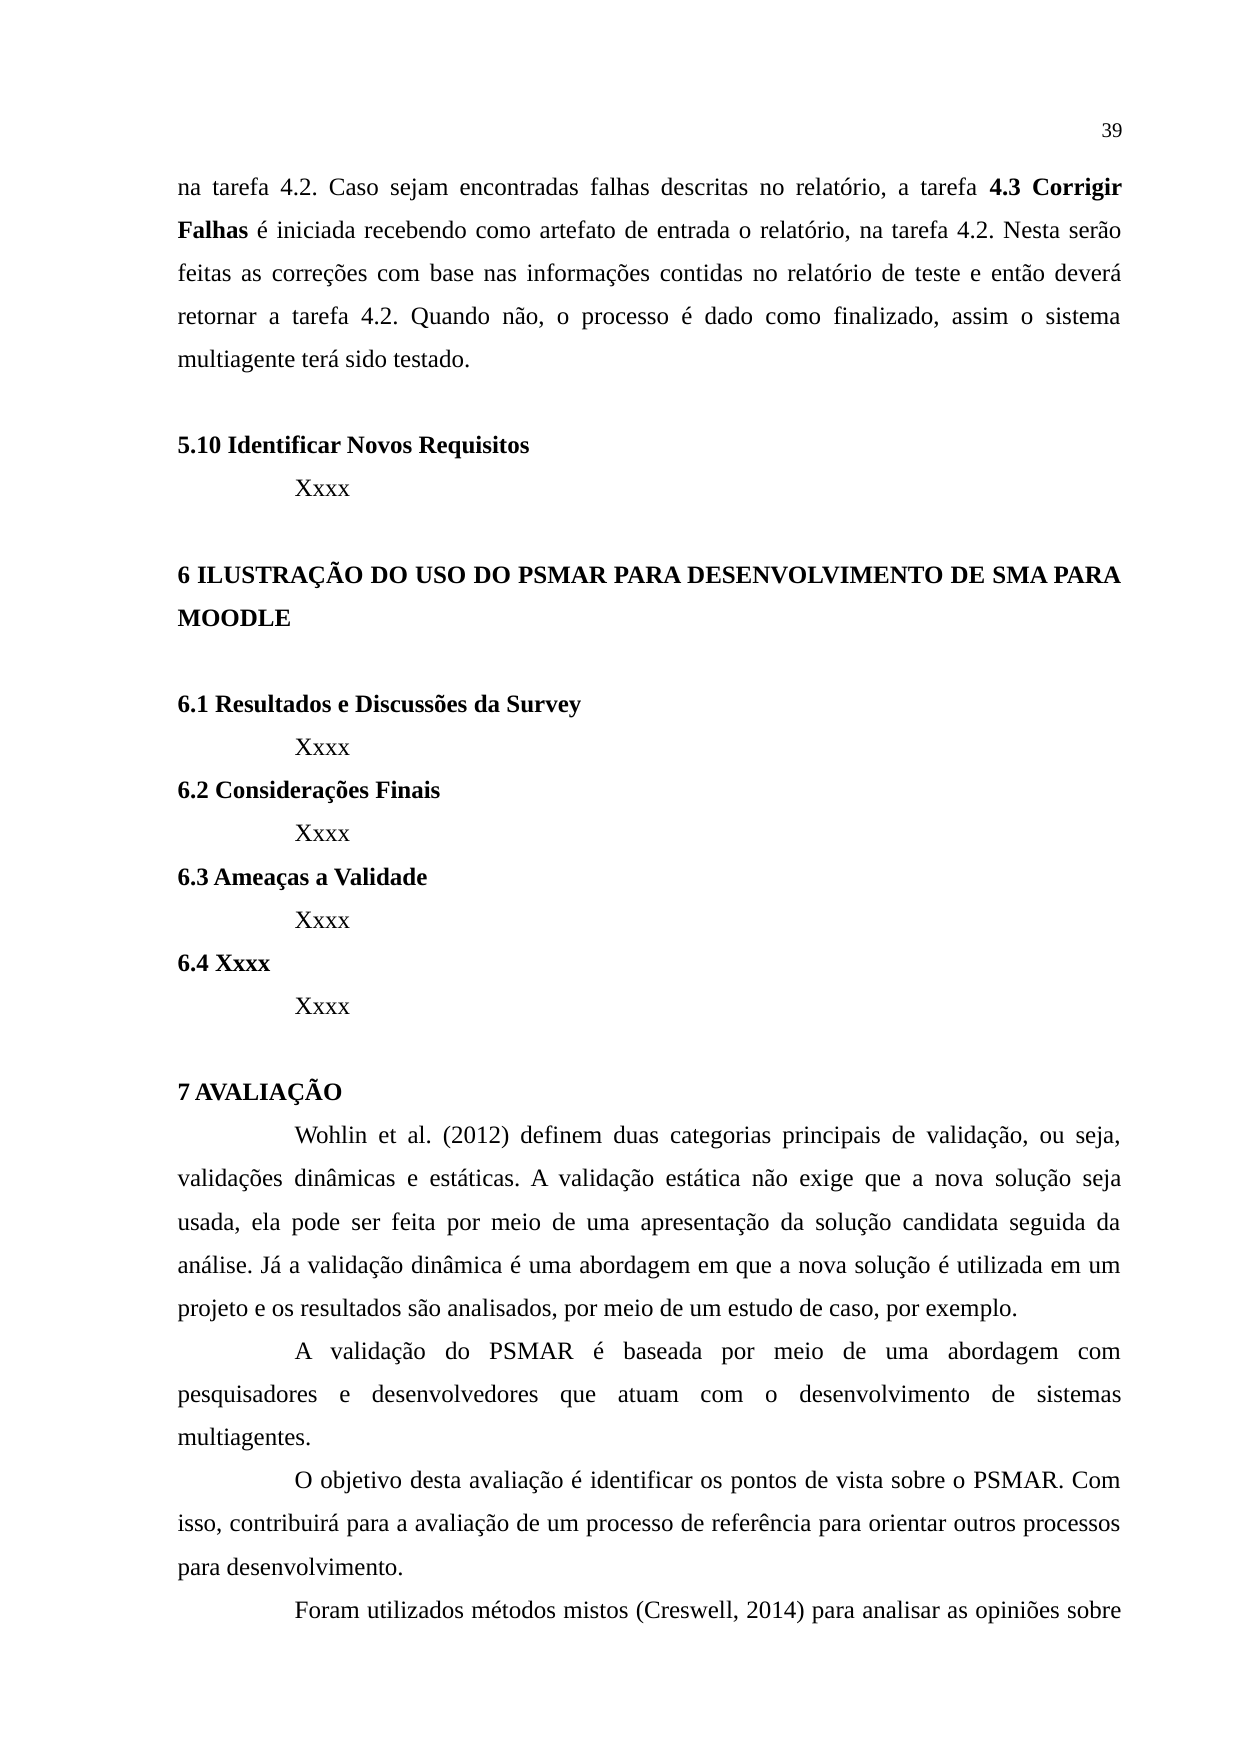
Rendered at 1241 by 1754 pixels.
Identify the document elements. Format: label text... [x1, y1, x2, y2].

text Xxxx [177, 473, 1122, 502]
text 6.2 Considerações Finais [177, 775, 1122, 804]
text Wohlin et al. (2012) definem duas categorias principais de validação, ou seja, validações dinâmicas e estáticas. A validação estática não exige que a nova solução seja usada, ela pode ser feita por meio de uma apresentação da solução candidata seguida da análise. Já a validação dinâmica é uma abordagem em que a nova solução é utilizada em um projeto e os resultados são analisados, por meio de um estudo de caso, por exemplo. [177, 1120, 1122, 1322]
text na tarefa 4.2. Caso sejam encontradas falhas descritas no relatório, a tarefa 4.3 Corrigir Falhas é iniciada recebendo como artefato de entrada o relatório, na tarefa 4.2. Nesta serão feitas as correções com base nas informações contidas no relatório de teste e então deverá retornar a tarefa 4.2. Quando não, o processo é dado como finalizado, assim o sistema multiagente terá sido testado. [177, 172, 1122, 373]
text 5.10 Identificar Novos Requisitos [177, 430, 1122, 459]
text Xxxx [177, 818, 1122, 847]
text Xxxx [177, 991, 1122, 1020]
text 6 ILUSTRAÇÃO DO USO DO PSMAR PARA DESENVOLVIMENTO DE SMA PARA MOODLE [177, 560, 1122, 632]
text Xxxx [177, 905, 1122, 933]
text 6.4 Xxxx [177, 948, 1122, 977]
text 6.3 Ameaças a Validade [177, 862, 1122, 890]
text Xxxx [177, 732, 1122, 761]
text 6.1 Resultados e Discussões da Survey [177, 689, 1122, 718]
text O objetivo desta avaliação é identificar os pontos de vista sobre o PSMAR. Com isso, contribuirá para a avaliação de um processo de referência para orientar outros processos para desenvolvimento. [177, 1465, 1122, 1580]
text A validação do PSMAR é baseada por meio de uma abordagem com pesquisadores e desenvolvedores que atuam com o desenvolvimento de sistemas multiagentes. [177, 1336, 1122, 1451]
text 7 AVALIAÇÃO [177, 1077, 1122, 1106]
text Foram utilizados métodos mistos (Creswell, 2014) para analisar as opiniões sobre [177, 1595, 1122, 1623]
